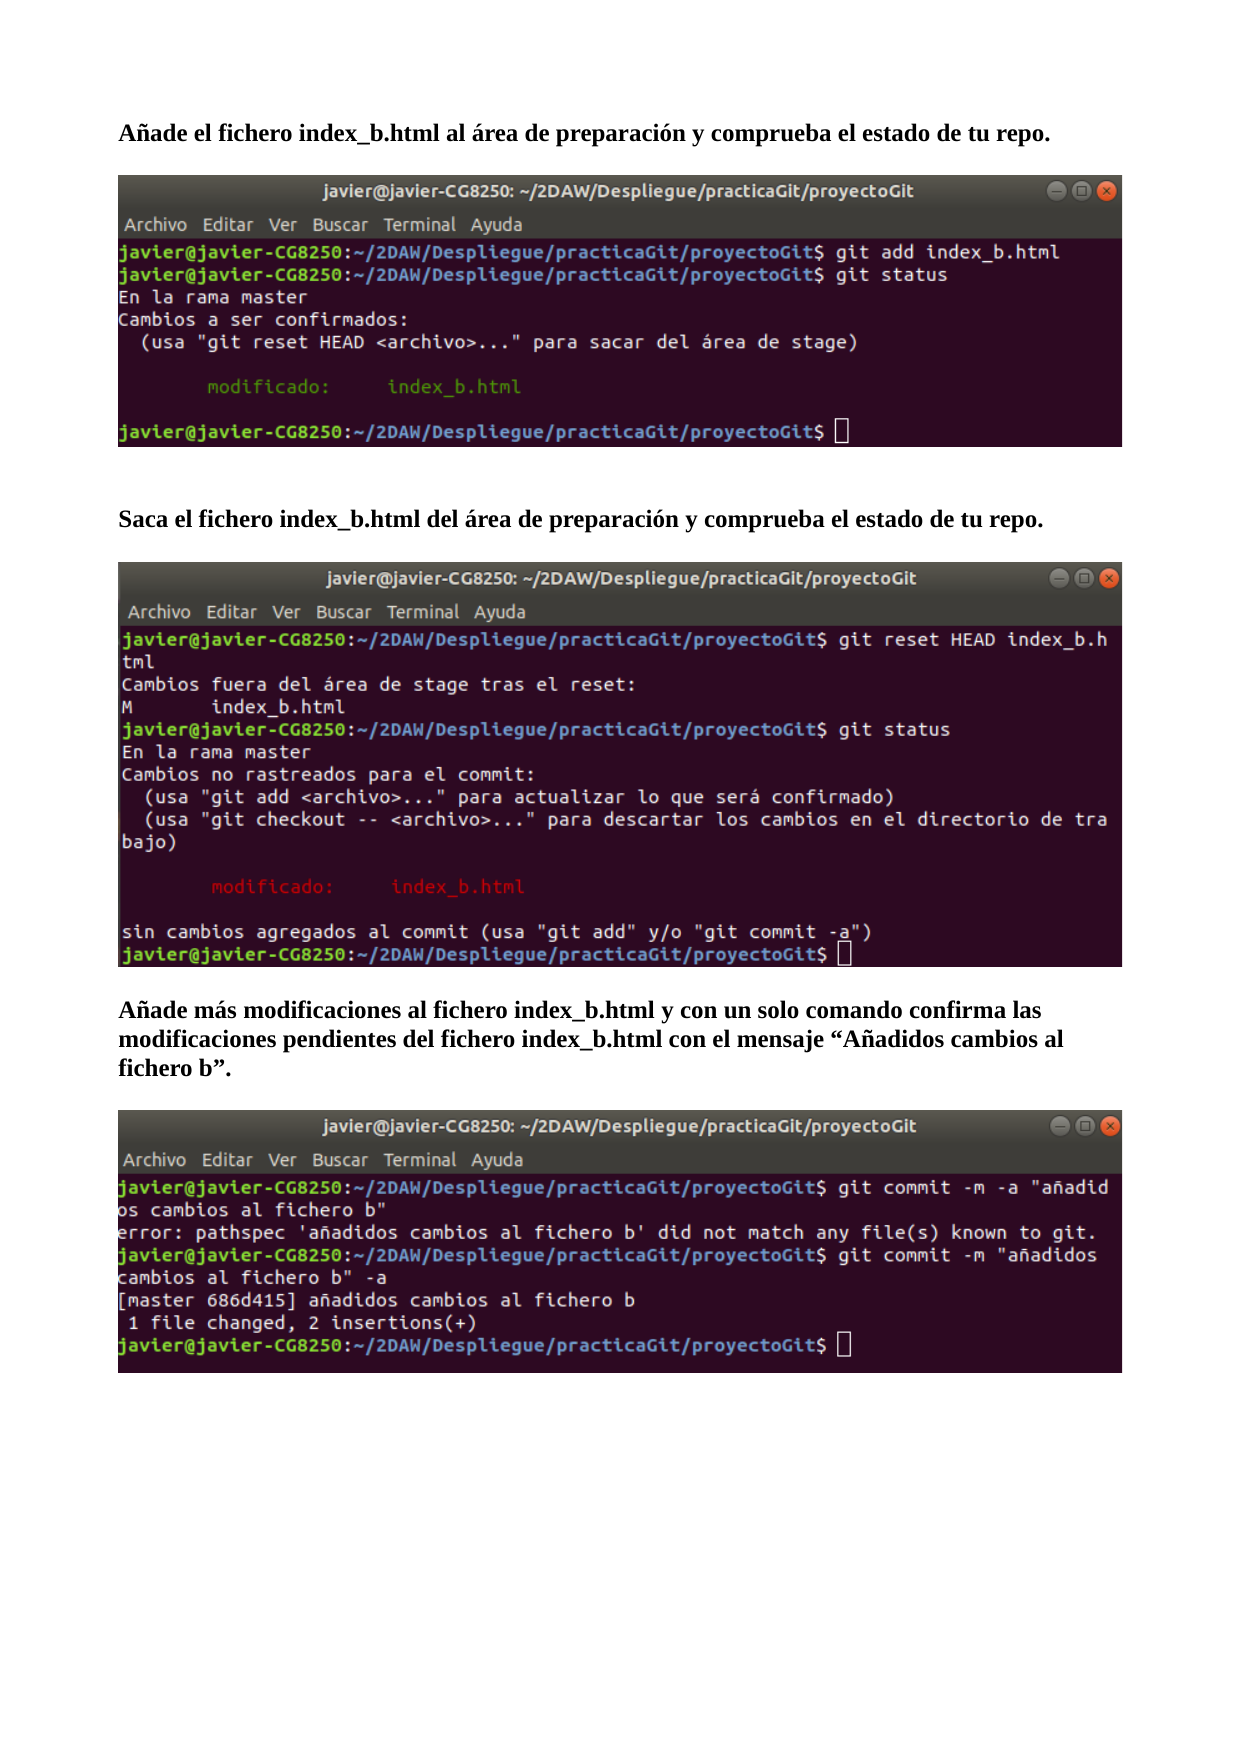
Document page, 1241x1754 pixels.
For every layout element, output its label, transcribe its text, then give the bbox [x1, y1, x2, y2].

text Añade el fichero index_b.html al área de preparación y comprueba el estado de tu repo. [118, 118, 1122, 147]
picture [118, 1110, 1123, 1373]
picture [118, 562, 1123, 967]
text Añade más modificaciones al fichero index_b.html y con un solo comando confirma las modificaciones pendientes del fichero index_b.html con el mensaje “Añadidos cambios al fichero b”. [118, 995, 1122, 1081]
text Saca el fichero index_b.html del área de preparación y comprueba el estado de tu repo. [118, 504, 1122, 533]
picture [118, 175, 1123, 447]
